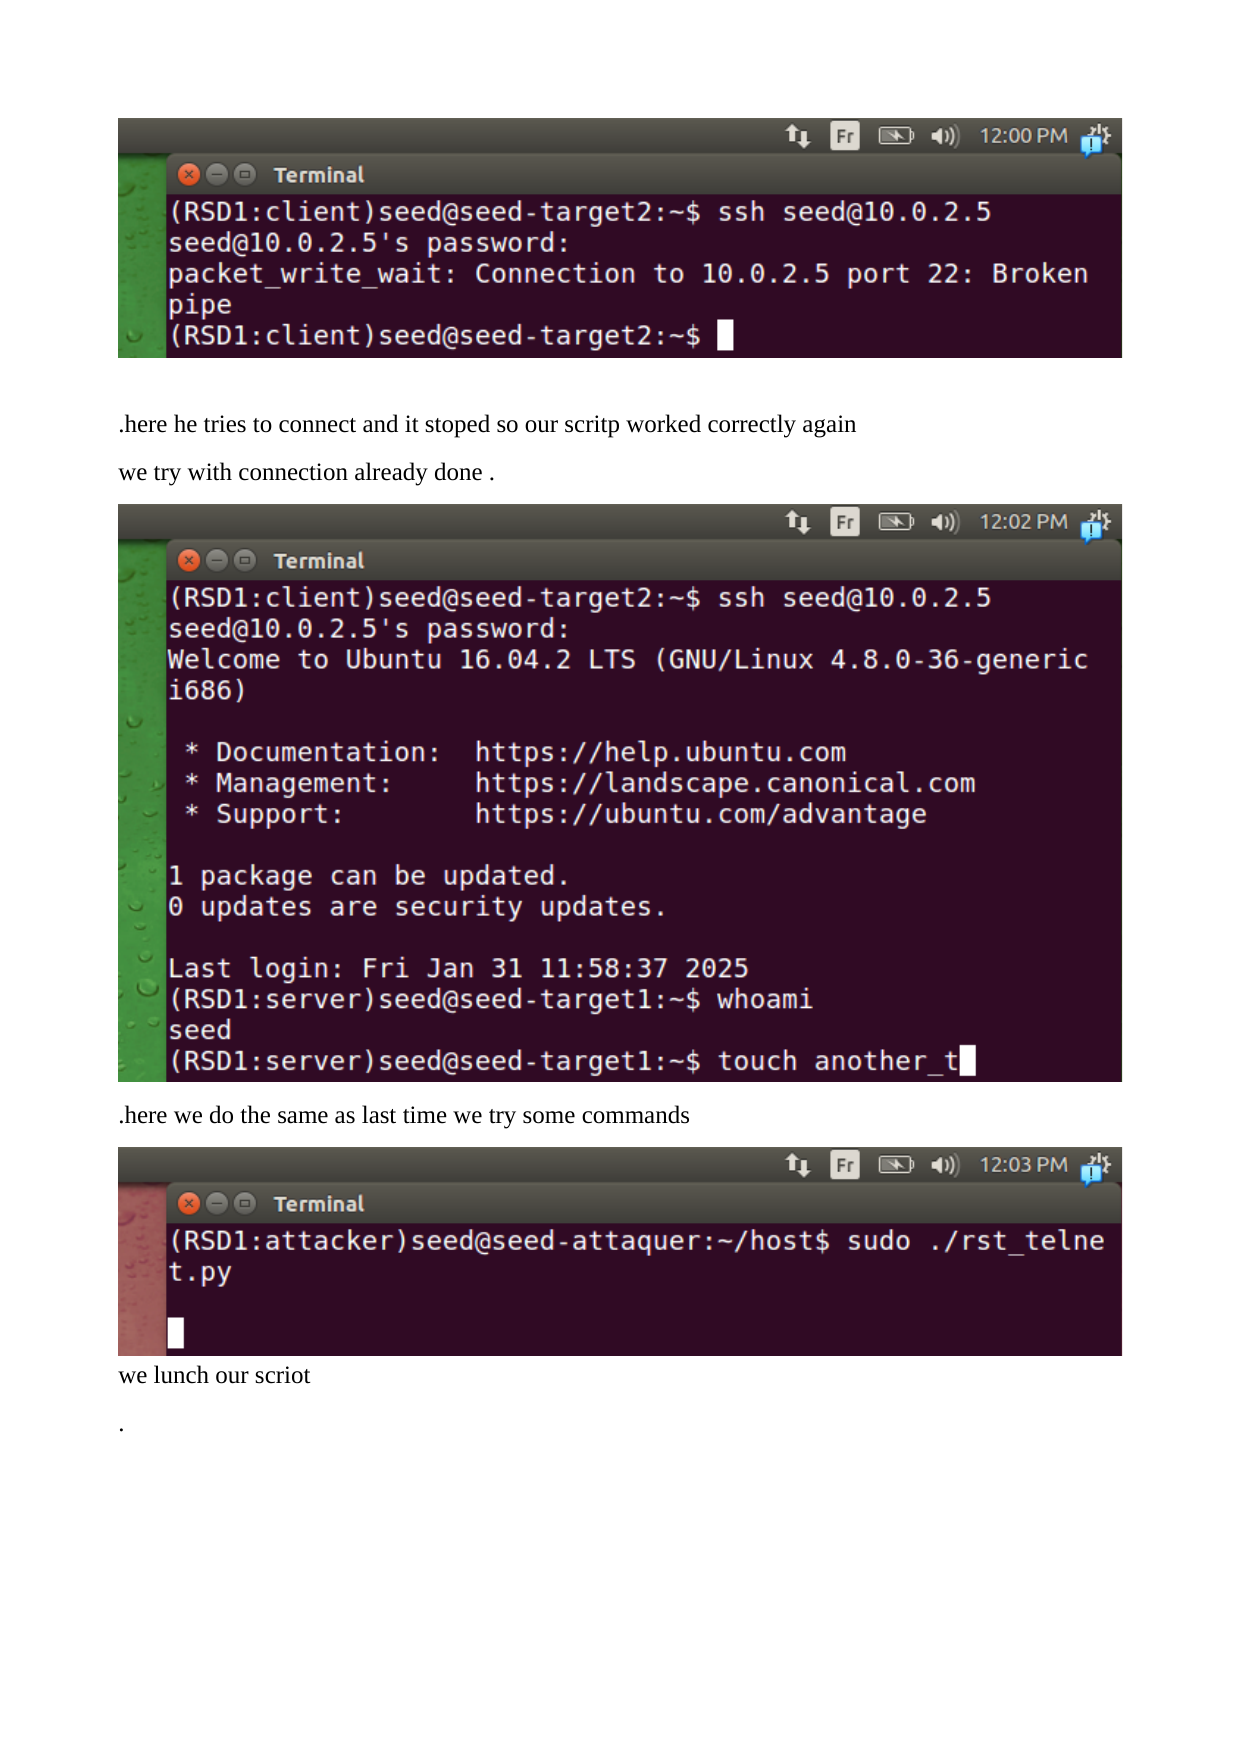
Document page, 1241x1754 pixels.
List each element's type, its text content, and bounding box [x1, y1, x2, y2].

picture [118, 118, 1123, 358]
text we try with connection already done . [118, 457, 1122, 486]
text .here we do the same as last time we try some commands [118, 1100, 1122, 1129]
picture [118, 1147, 1123, 1356]
text we lunch our scriot [118, 1356, 1122, 1389]
text .here he tries to connect and it stoped so our scritp worked correctly again [118, 409, 1122, 438]
text . [118, 1408, 1122, 1437]
picture [118, 504, 1123, 1082]
